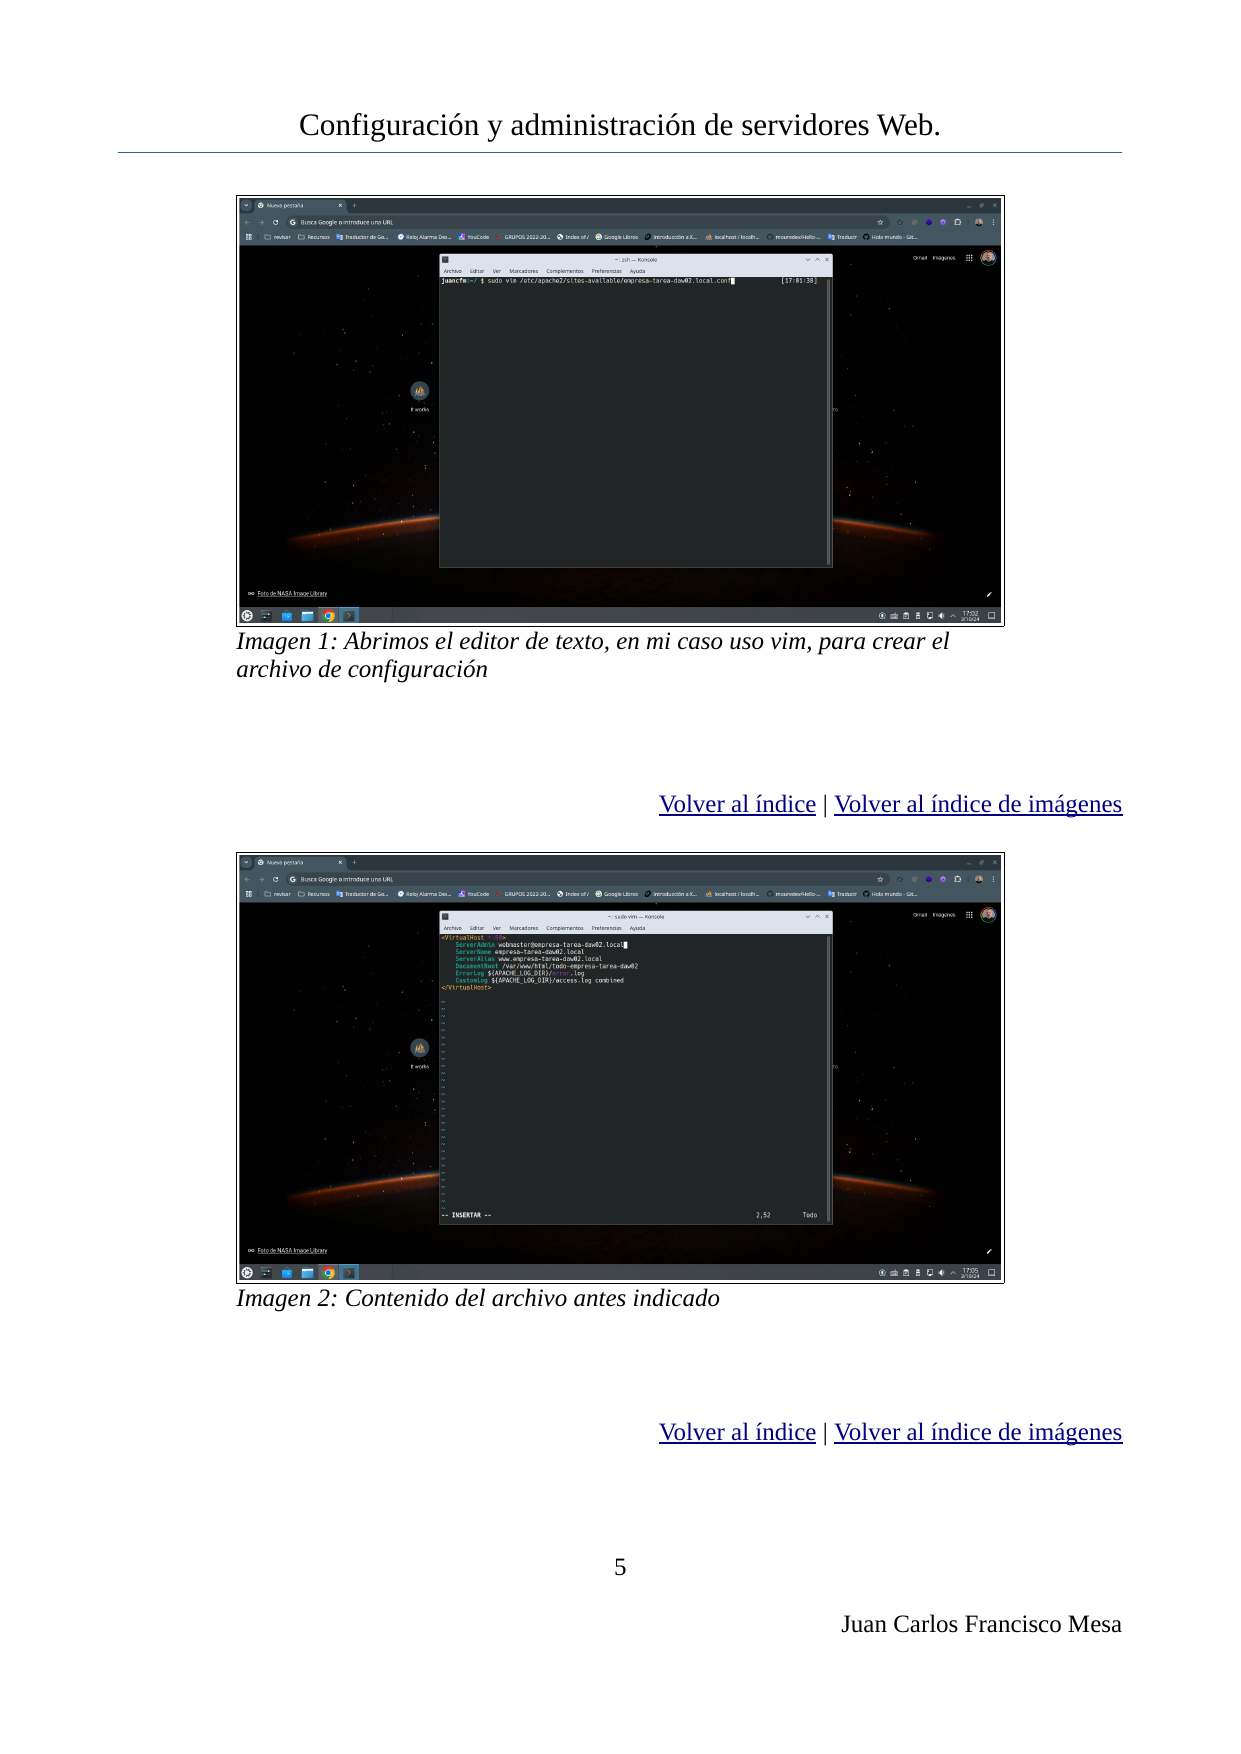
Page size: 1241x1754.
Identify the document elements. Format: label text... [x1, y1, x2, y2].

picture [239, 198, 1001, 623]
text Volver al índice | Volver al índice de imágenes [118, 1417, 1122, 1446]
text Volver al índice | Volver al índice de imágenes [118, 789, 1122, 818]
text Imagen 1: Abrimos el editor de texto, en mi caso uso vim, para crear el archivo de configuración [236, 627, 1004, 683]
text [237, 853, 1004, 1283]
text [237, 196, 1004, 626]
picture [239, 855, 1001, 1280]
text Imagen 2: Contenido del archivo antes indicado [236, 1284, 1004, 1312]
